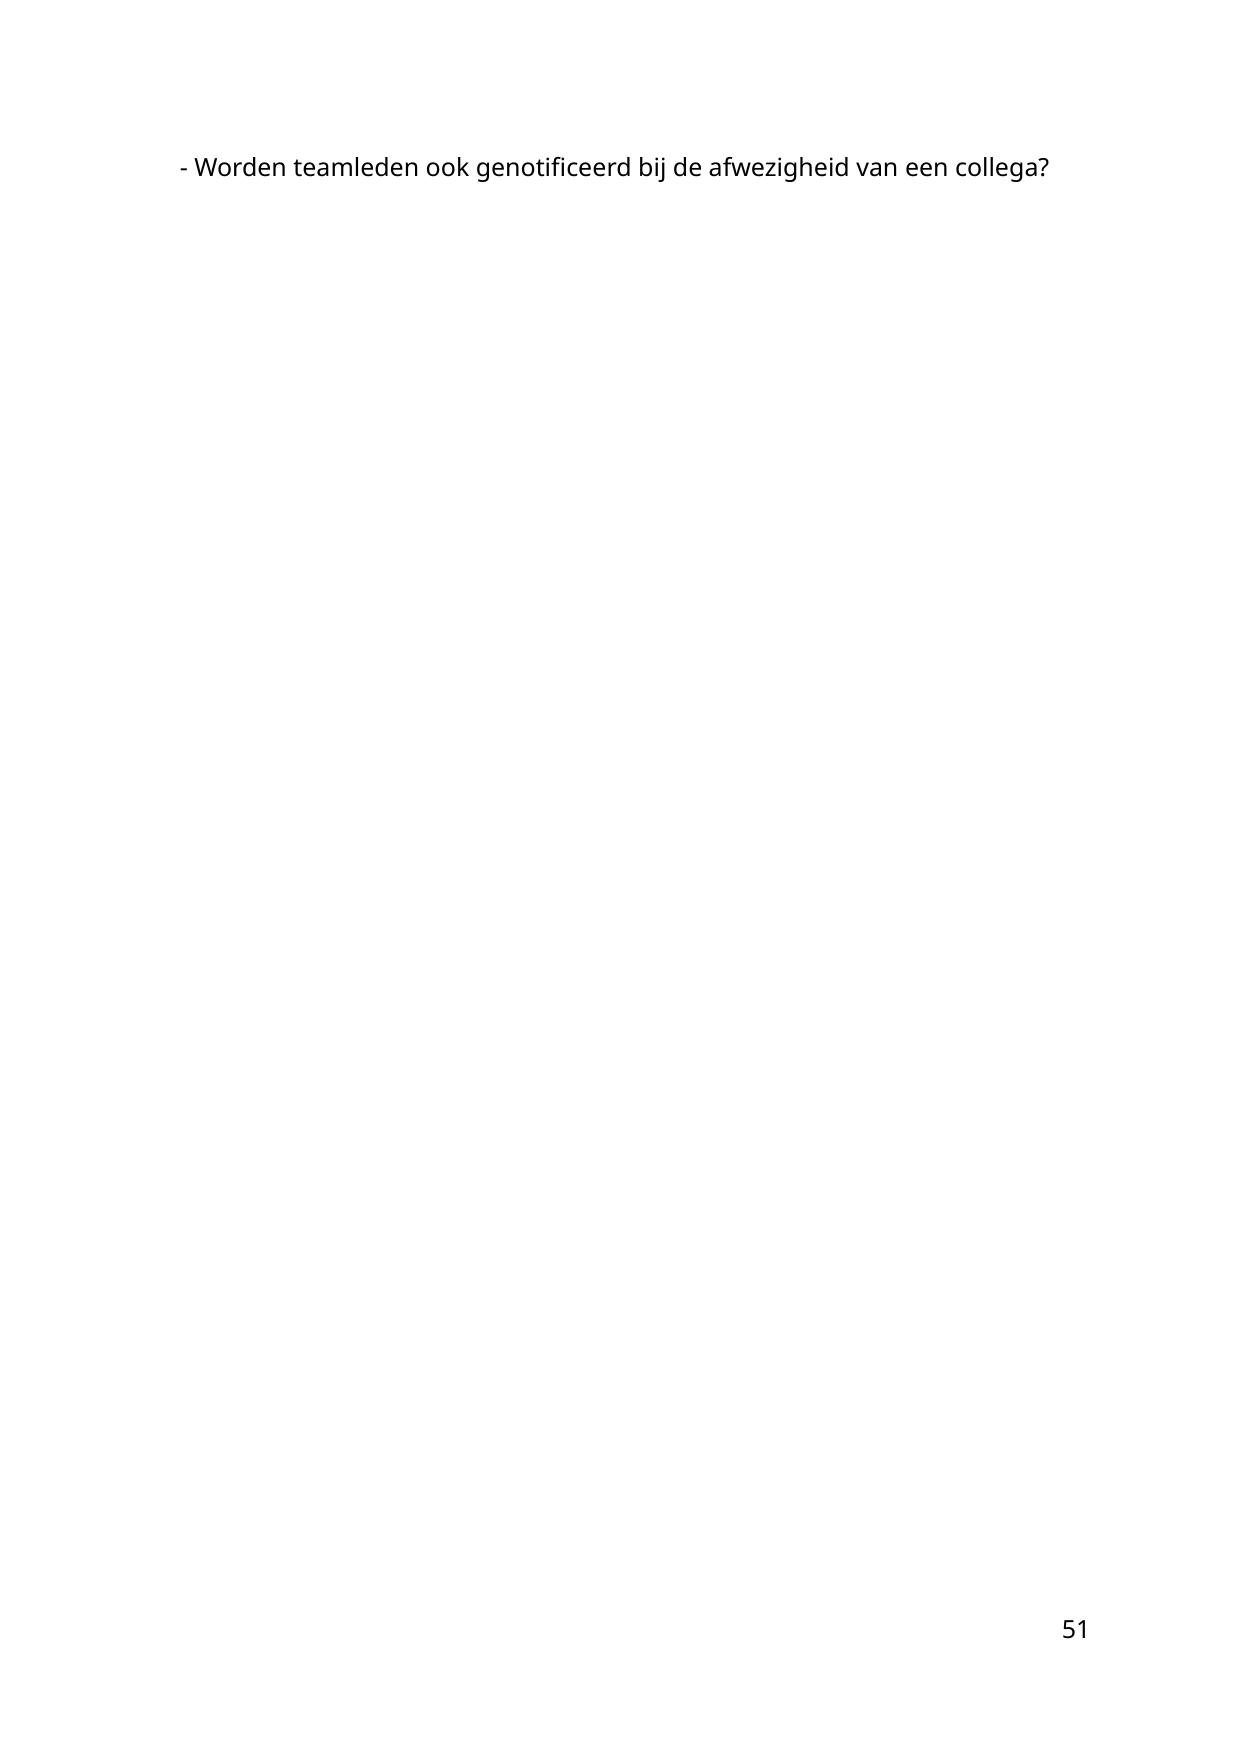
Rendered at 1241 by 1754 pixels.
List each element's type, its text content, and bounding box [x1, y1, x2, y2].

text - Worden teamleden ook genotificeerd bij de afwezigheid van een collega? [179, 150, 1090, 184]
